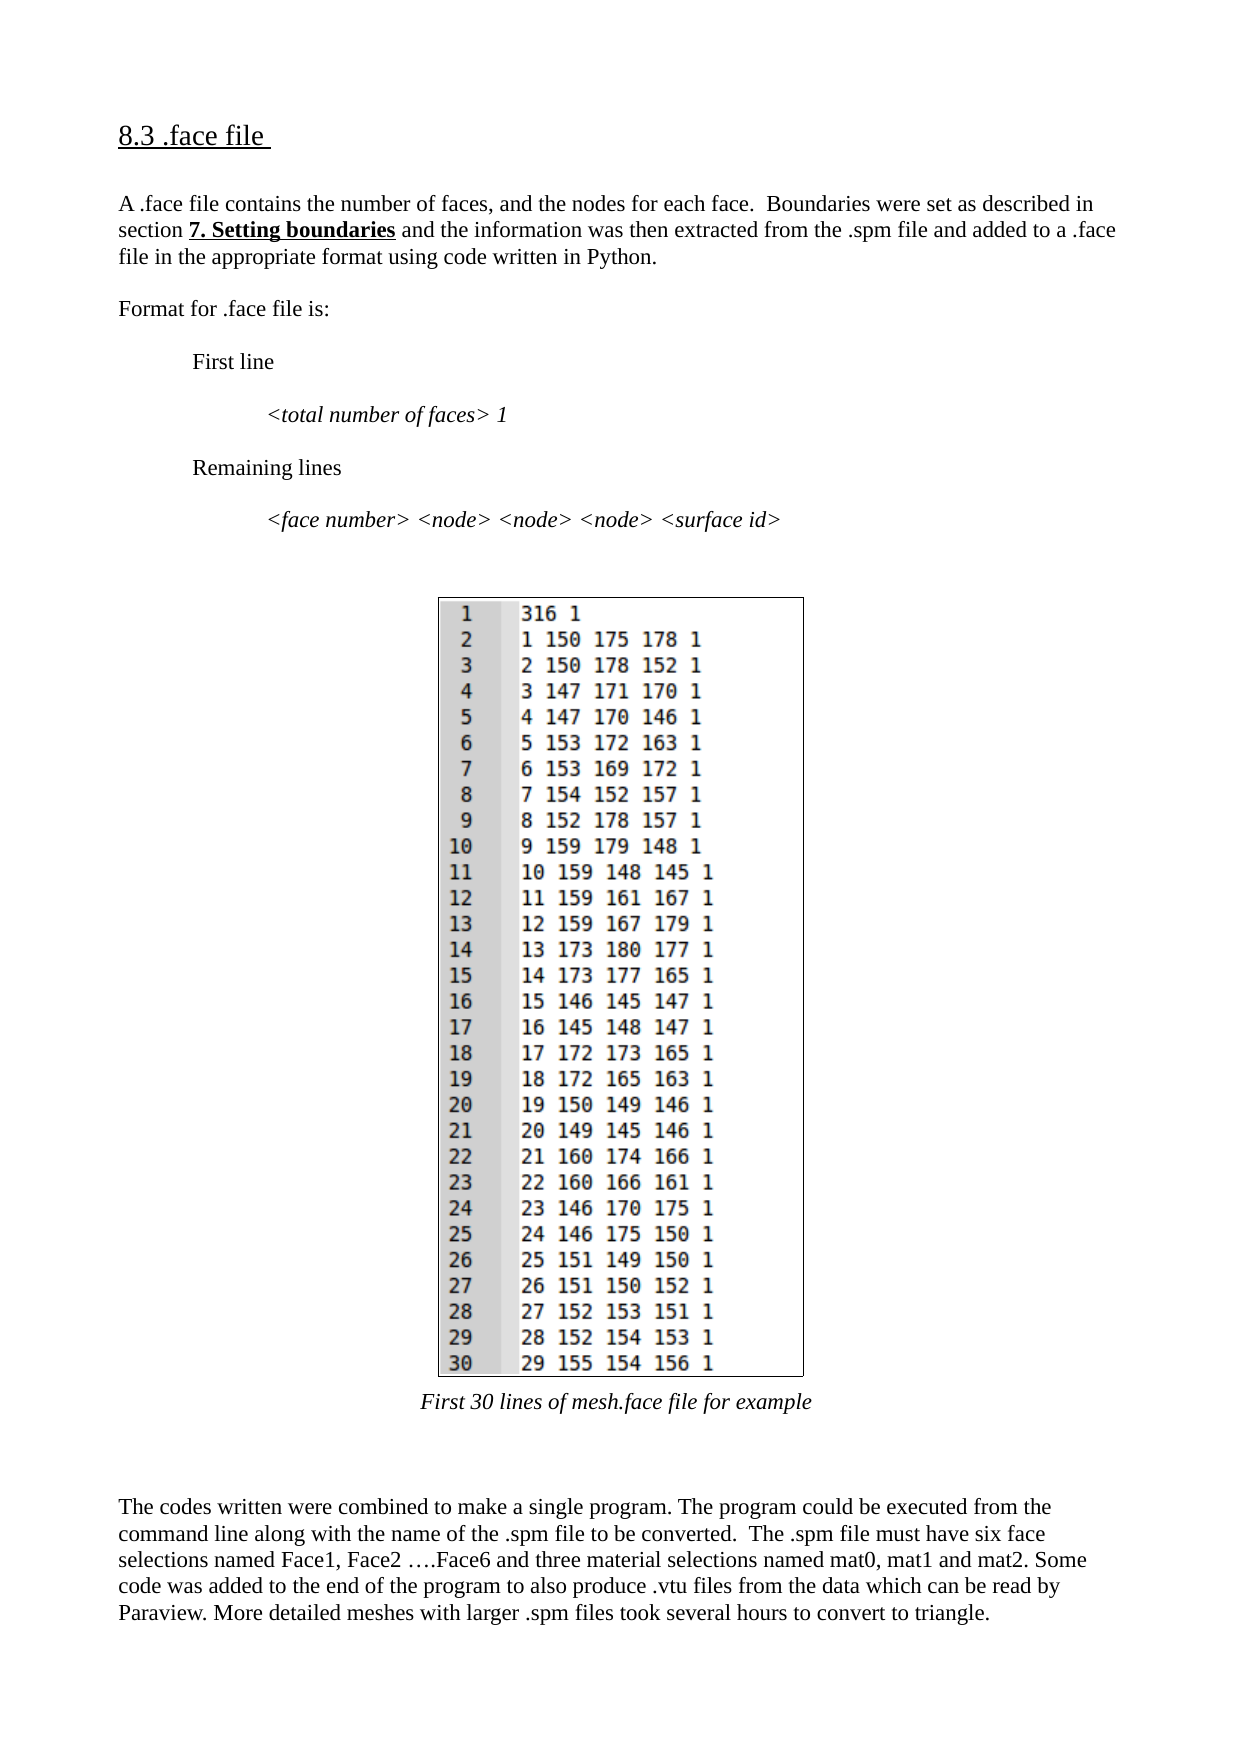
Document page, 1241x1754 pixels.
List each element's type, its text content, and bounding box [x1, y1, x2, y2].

text Remaining lines [118, 453, 1122, 480]
text A .face file contains the number of faces, and the nodes for each face. Boundaries were set as described in [118, 190, 1122, 216]
picture [440, 600, 444, 1374]
text Format for .face file is: [118, 295, 1122, 322]
text The codes written were combined to make a single program. The program could be executed from the command line along with the name of the .spm file to be converted. The .spm file must have six face selections named Face1, Face2 ….Face6 and three material selections named mat0, mat1 and mat2. Some code was added to the end of the program to also produce .vtu files from the data which can be read by Paraview. More detailed meshes with larger .spm files took several hours to convert to triangle. [118, 1493, 1122, 1625]
text section 7. Setting boundaries and the information was then extracted from the .spm file and added to a .face file in the appropriate format using code written in Python. [118, 216, 1122, 269]
text 8.3 .face file [118, 118, 1122, 152]
text First line [118, 348, 1122, 374]
text <total number of faces> 1 [118, 374, 1122, 427]
text First 30 lines of mesh.face file for example [118, 1388, 1122, 1414]
text <face number> <node> <node> <node> <surface id> [118, 506, 1122, 533]
